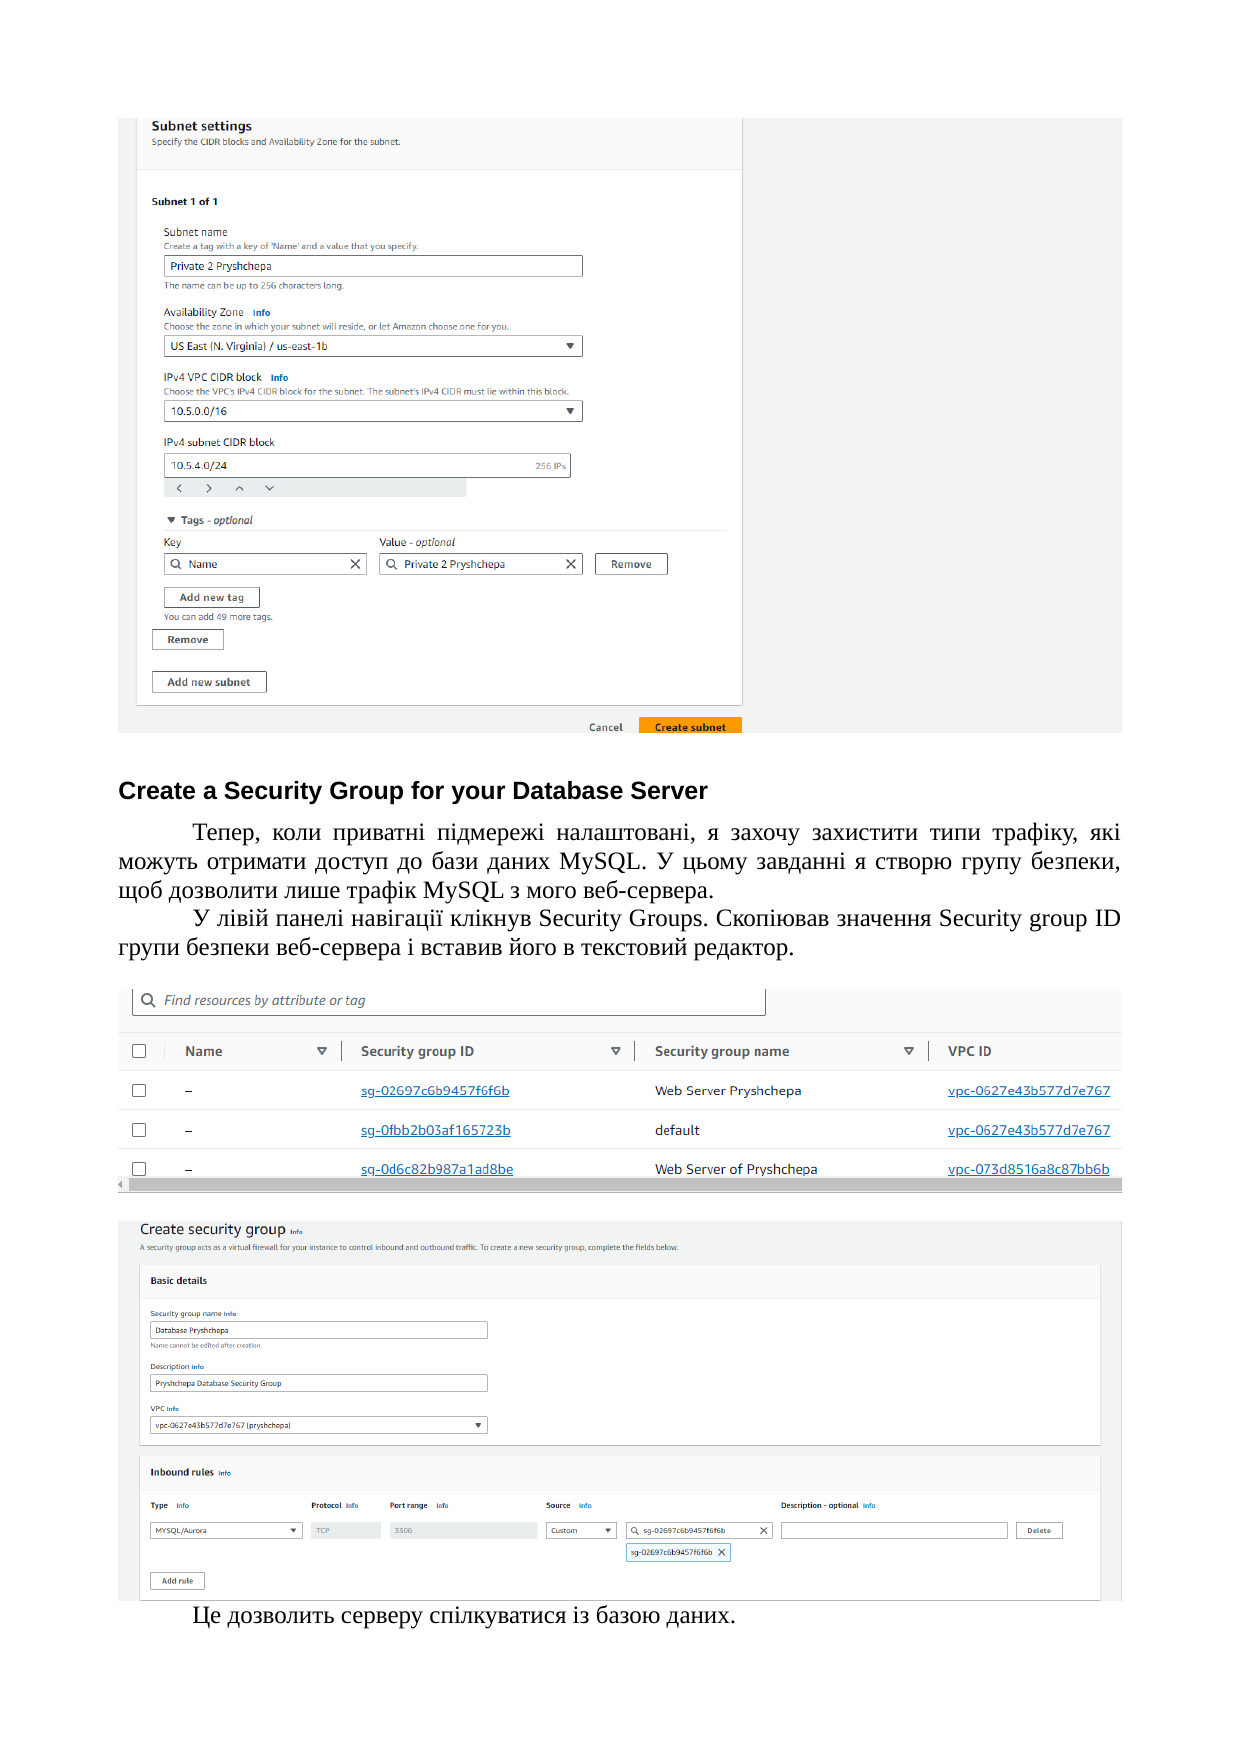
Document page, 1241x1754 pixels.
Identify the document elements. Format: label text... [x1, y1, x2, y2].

picture [118, 989, 1123, 1193]
text Це дозволить серверу спілкуватися із базою даних. [118, 1601, 1122, 1629]
text У лівій панелі навігації клікнув Security Groups. Скопіював значення Security group ID групи безпеки веб-сервера і вставив його в текстовий редактор. [118, 903, 1122, 961]
picture [118, 1221, 1123, 1601]
text Тепер, коли приватні підмережі налаштовані, я захочу захистити типи трафіку, які можуть отримати доступ до бази даних MySQL. У цьому завданні я створю групу безпеки, щоб дозволити лише трафік MySQL з мого веб-сервера. [118, 817, 1122, 903]
picture [118, 118, 1123, 733]
subtitle Create a Security Group for your Database Server [118, 776, 1122, 805]
